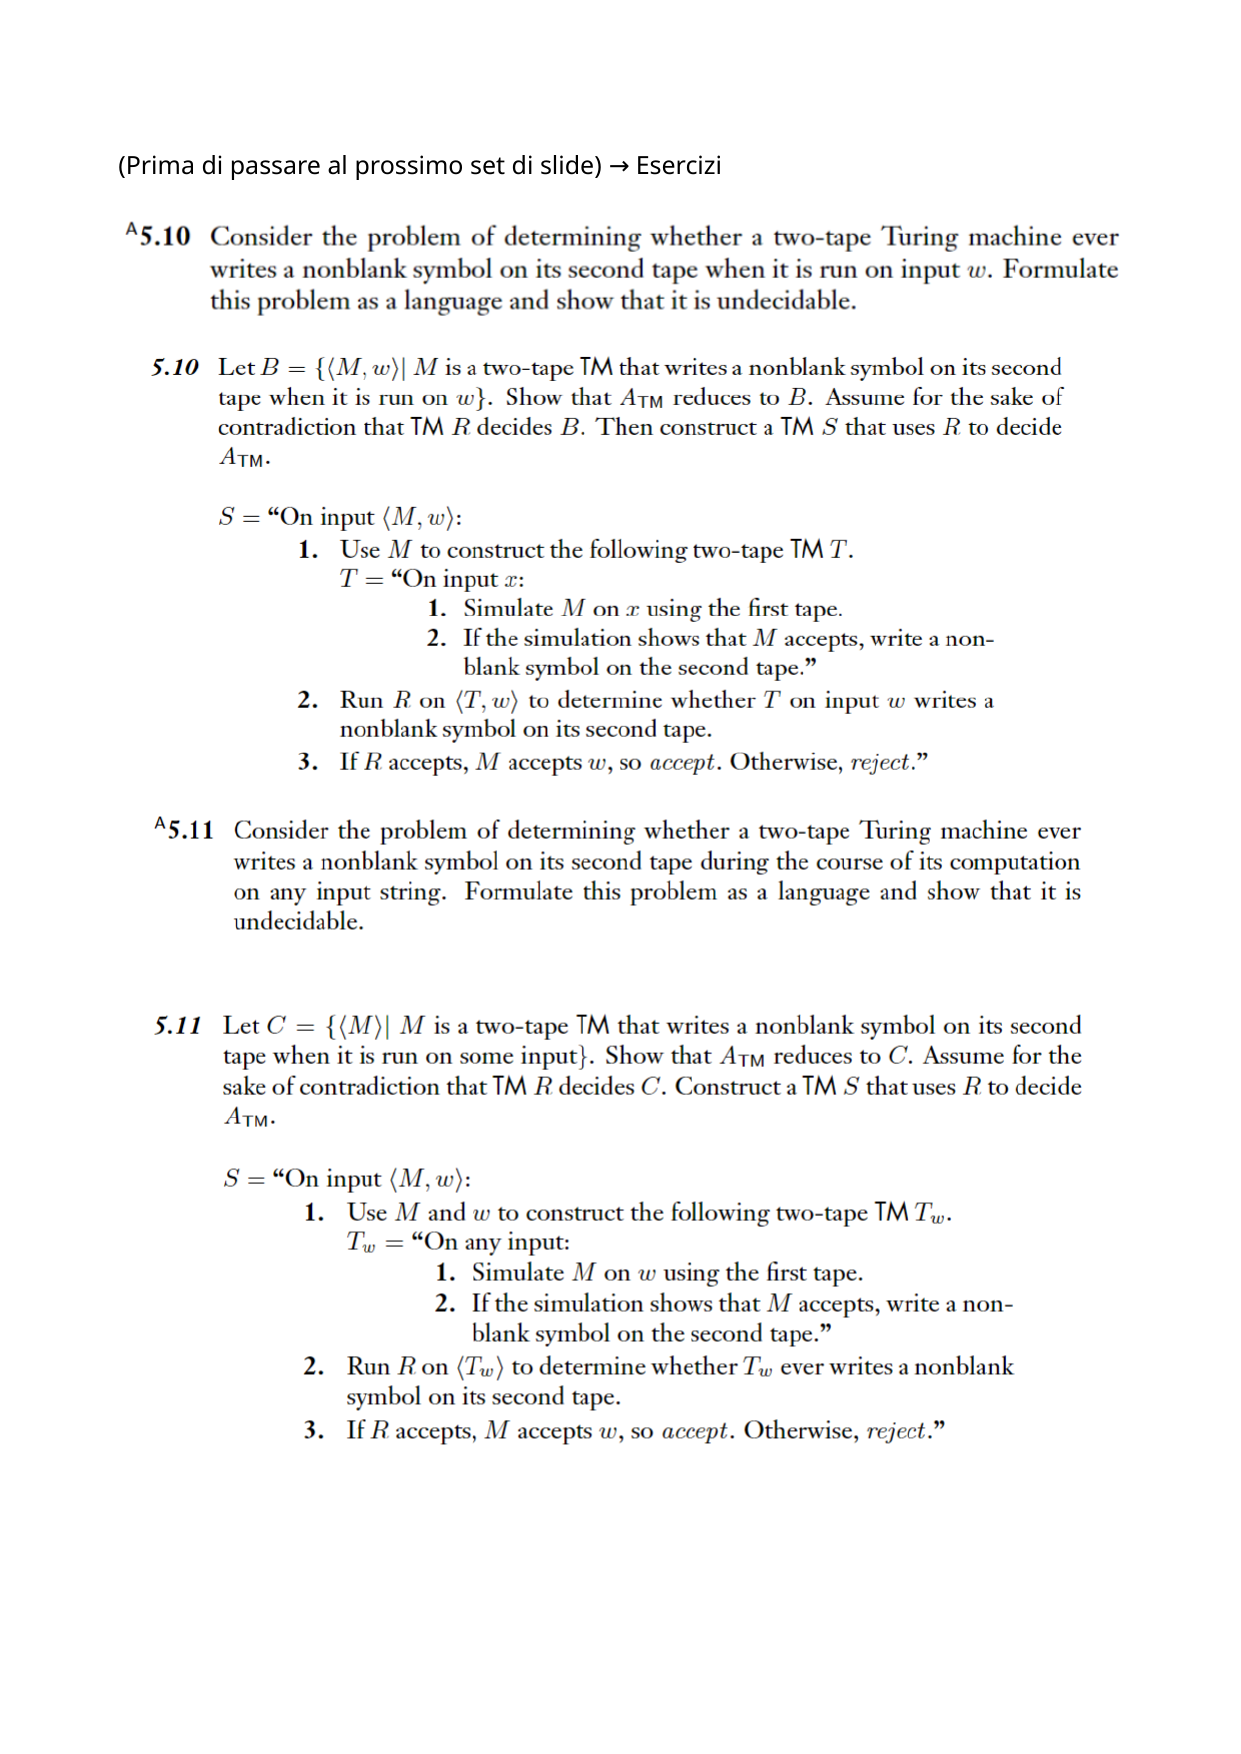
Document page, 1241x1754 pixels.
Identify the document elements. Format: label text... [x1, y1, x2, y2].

picture [118, 213, 1123, 321]
picture [150, 806, 1103, 938]
picture [146, 341, 1094, 781]
text (Prima di passare al prossimo set di slide) → Esercizi [118, 148, 1122, 182]
picture [148, 1005, 1126, 1457]
